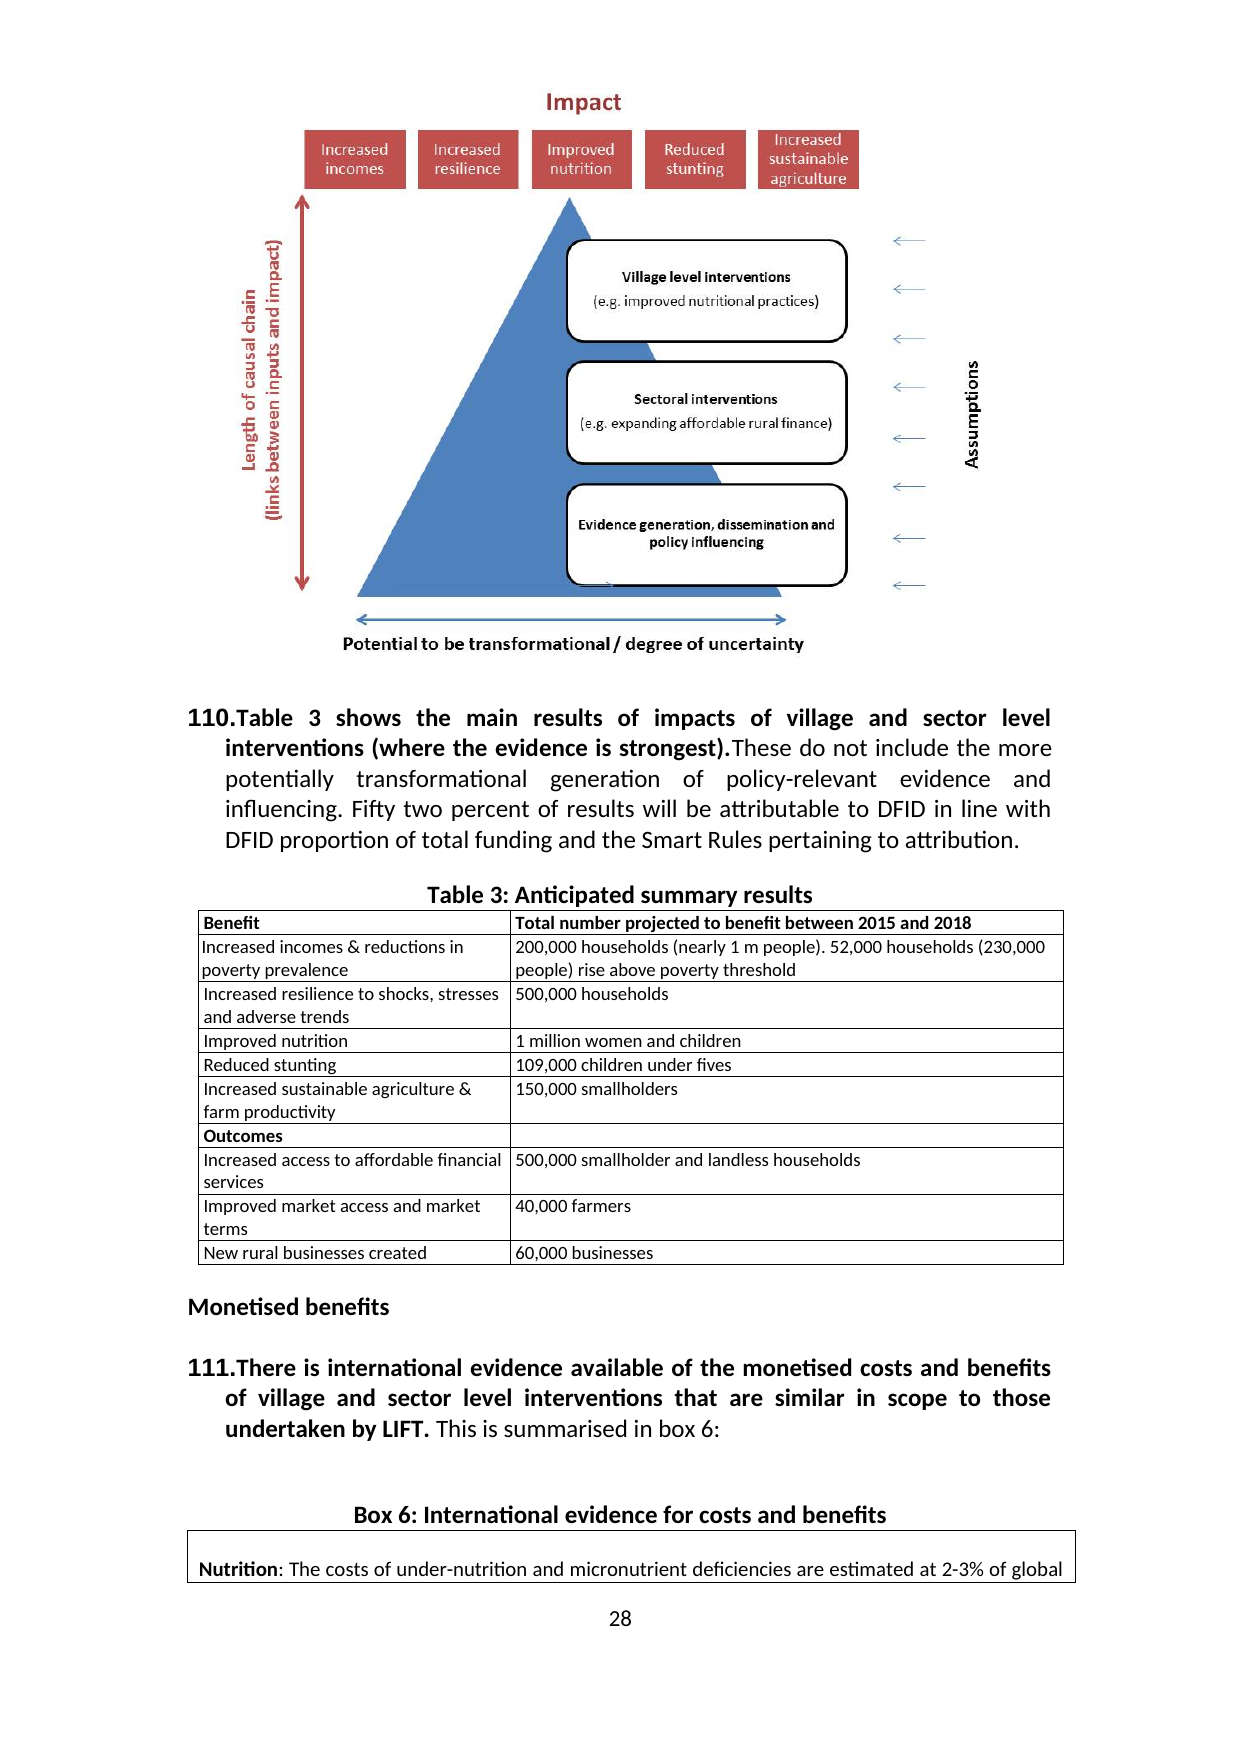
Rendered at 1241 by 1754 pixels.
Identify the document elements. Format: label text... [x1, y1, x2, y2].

table_cell Increased incomes & reductions in poverty prevalence [199, 935, 510, 981]
table_cell Increased sustainable agriculture & farm productivity [199, 1077, 510, 1123]
table_cell Improved nutrition [199, 1029, 510, 1052]
table_cell 60,000 businesses [511, 1241, 1063, 1264]
table_cell 200,000 households (nearly 1 m people). 52,000 households (230,000 people) rise above poverty threshold [511, 935, 1063, 981]
table_cell 150,000 smallholders [511, 1077, 1063, 1123]
table_cell 500,000 households [511, 982, 1063, 1028]
table_cell 500,000 smallholder and landless households [511, 1148, 1063, 1193]
table_cell Increased access to affordable financial services [199, 1148, 510, 1193]
table_cell [511, 1124, 1063, 1147]
text Monetised benefits [187, 1291, 1053, 1321]
table_cell 109,000 children under fives [511, 1053, 1063, 1076]
text Table 3: Anticipated summary results [187, 880, 1053, 910]
table_header Nutrition: The costs of under-nutrition and micronutrient deficiencies are estimated at 2-3% of global [188, 1531, 1075, 1582]
table_cell Improved market access and market terms [199, 1195, 510, 1240]
table_header Total number projected to benefit between 2015 and 2018 [511, 911, 1063, 934]
table_cell Outcomes [199, 1124, 510, 1147]
table_cell Increased resilience to shocks, stresses and adverse trends [199, 982, 510, 1028]
list Table 3 shows the main results of impacts of village and sector level interventions (where the evidence is strongest).These do not include the more potentially transformational generation of policy-relevant evidence and influencing. Fifty two percent of results will be attributable to DFID in line with DFID proportion of total funding and the Smart Rules pertaining to attribution. [187, 702, 1053, 854]
table_cell 40,000 farmers [511, 1195, 1063, 1240]
text Box 6: International evidence for costs and benefits [187, 1499, 1053, 1530]
list There is international evidence available of the monetised costs and benefits of village and sector level interventions that are similar in scope to those undertaken by LIFT. This is summarised in box 6: [187, 1352, 1053, 1443]
table_header Benefit [199, 911, 510, 934]
table_cell 1 million women and children [511, 1029, 1063, 1052]
table_cell Reduced stunting [199, 1053, 510, 1076]
table_cell New rural businesses created [199, 1241, 510, 1264]
